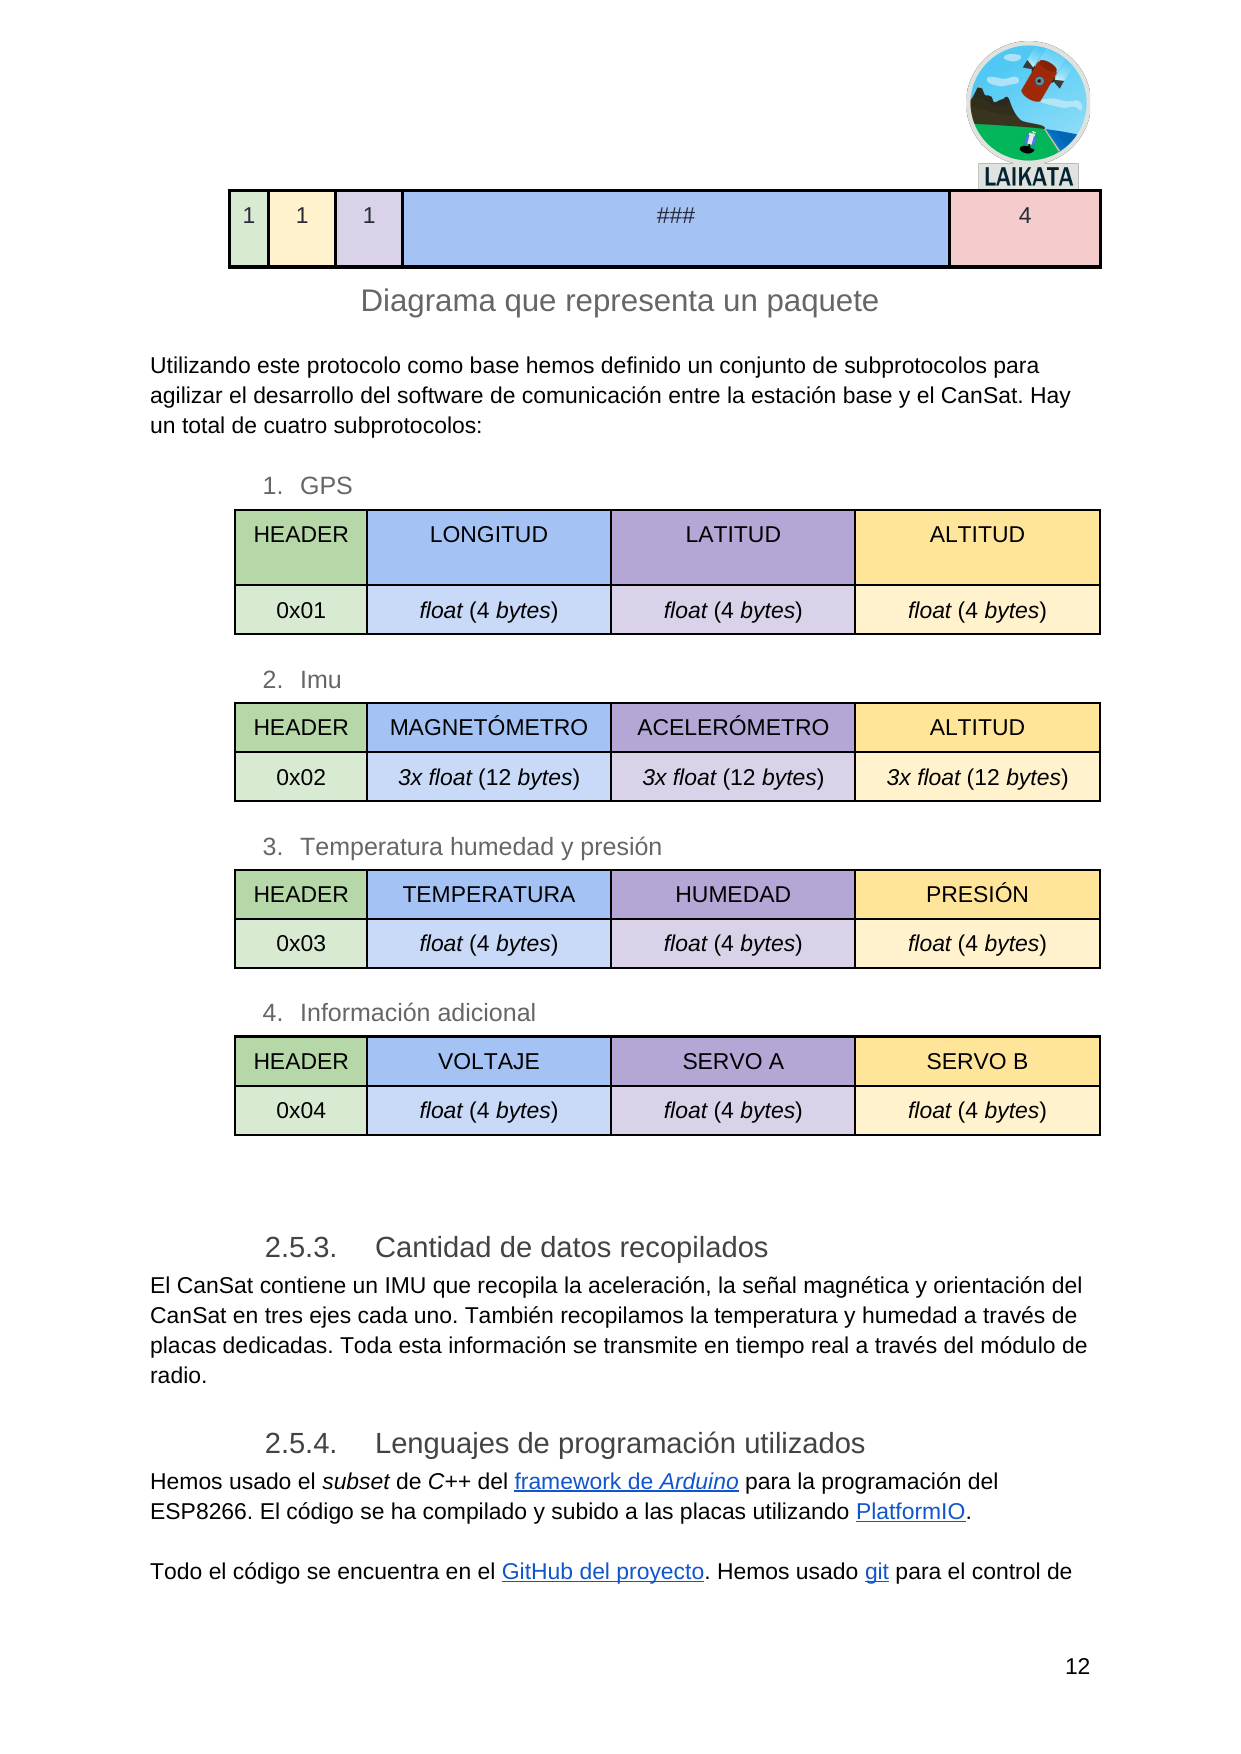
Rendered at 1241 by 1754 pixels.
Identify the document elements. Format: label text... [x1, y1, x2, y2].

table_cell 0x03 [236, 920, 366, 967]
subtitle GPS [262, 471, 1090, 500]
subtitle Información adicional [262, 998, 1090, 1027]
table_cell 3x float (12 bytes) [368, 753, 610, 800]
table_cell float (4 bytes) [856, 586, 1099, 633]
table_header ALTITUD [856, 704, 1099, 751]
table_cell float (4 bytes) [612, 586, 854, 633]
text Hemos usado el subset de C++ del framework de Arduino para la programación del ESP8266. El código se ha compilado y subido a las placas utilizando PlatformIO. [150, 1468, 1090, 1524]
table_header MAGNETÓMETRO [368, 704, 610, 751]
table_header HEADER [236, 511, 366, 584]
subtitle Imu [262, 664, 1090, 693]
table_header PRESIÓN [856, 871, 1099, 918]
table_header ACELERÓMETRO [612, 704, 854, 751]
table_cell float (4 bytes) [368, 920, 610, 967]
table_header LONGITUD [368, 511, 610, 584]
text Utilizando este protocolo como base hemos definido un conjunto de subprotocolos para agilizar el desarrollo del software de comunicación entre la estación base y el CanSat. Hay un total de cuatro subprotocolos: [150, 352, 1090, 438]
table_cell float (4 bytes) [368, 1087, 610, 1134]
picture [966, 41, 1091, 189]
table_header HEADER [236, 704, 366, 751]
table_cell float (4 bytes) [368, 586, 610, 633]
table_cell 0x02 [236, 753, 366, 800]
subtitle Lenguajes de programación utilizados [337, 1426, 1090, 1459]
text Todo el código se encuentra en el GitHub del proyecto. Hemos usado git para el control de [150, 1558, 1090, 1585]
table_header VOLTAJE [368, 1038, 610, 1085]
table_cell 4 [951, 192, 1099, 265]
table_header HUMEDAD [612, 871, 854, 918]
table_header HEADER [236, 1038, 366, 1085]
subtitle Temperatura humedad y presión [262, 831, 1090, 860]
table_cell 3x float (12 bytes) [856, 753, 1099, 800]
table_header LATITUD [612, 511, 854, 584]
table_cell 0x04 [236, 1087, 366, 1134]
table_cell float (4 bytes) [612, 1087, 854, 1134]
table_cell float (4 bytes) [856, 1087, 1099, 1134]
table_cell float (4 bytes) [856, 920, 1099, 967]
table_header ALTITUD [856, 511, 1099, 584]
table_cell 0x01 [236, 586, 366, 633]
subtitle Diagrama que representa un paquete [150, 282, 1090, 318]
table_header SERVO A [612, 1038, 854, 1085]
table_header HEADER [236, 871, 366, 918]
text El CanSat contiene un IMU que recopila la aceleración, la señal magnética y orientación del CanSat en tres ejes cada uno. También recopilamos la temperatura y humedad a través de placas dedicadas. Toda esta información se transmite en tiempo real a través del módulo de radio. [150, 1272, 1090, 1389]
table_header SERVO B [856, 1038, 1099, 1085]
table_cell 1 [231, 192, 267, 265]
table_cell 1 [337, 192, 401, 265]
subtitle Cantidad de datos recopilados [337, 1230, 1090, 1263]
table_cell ### [404, 192, 948, 265]
table_cell float (4 bytes) [612, 920, 854, 967]
table_header TEMPERATURA [368, 871, 610, 918]
table_cell 1 [270, 192, 334, 265]
table_cell 3x float (12 bytes) [612, 753, 854, 800]
